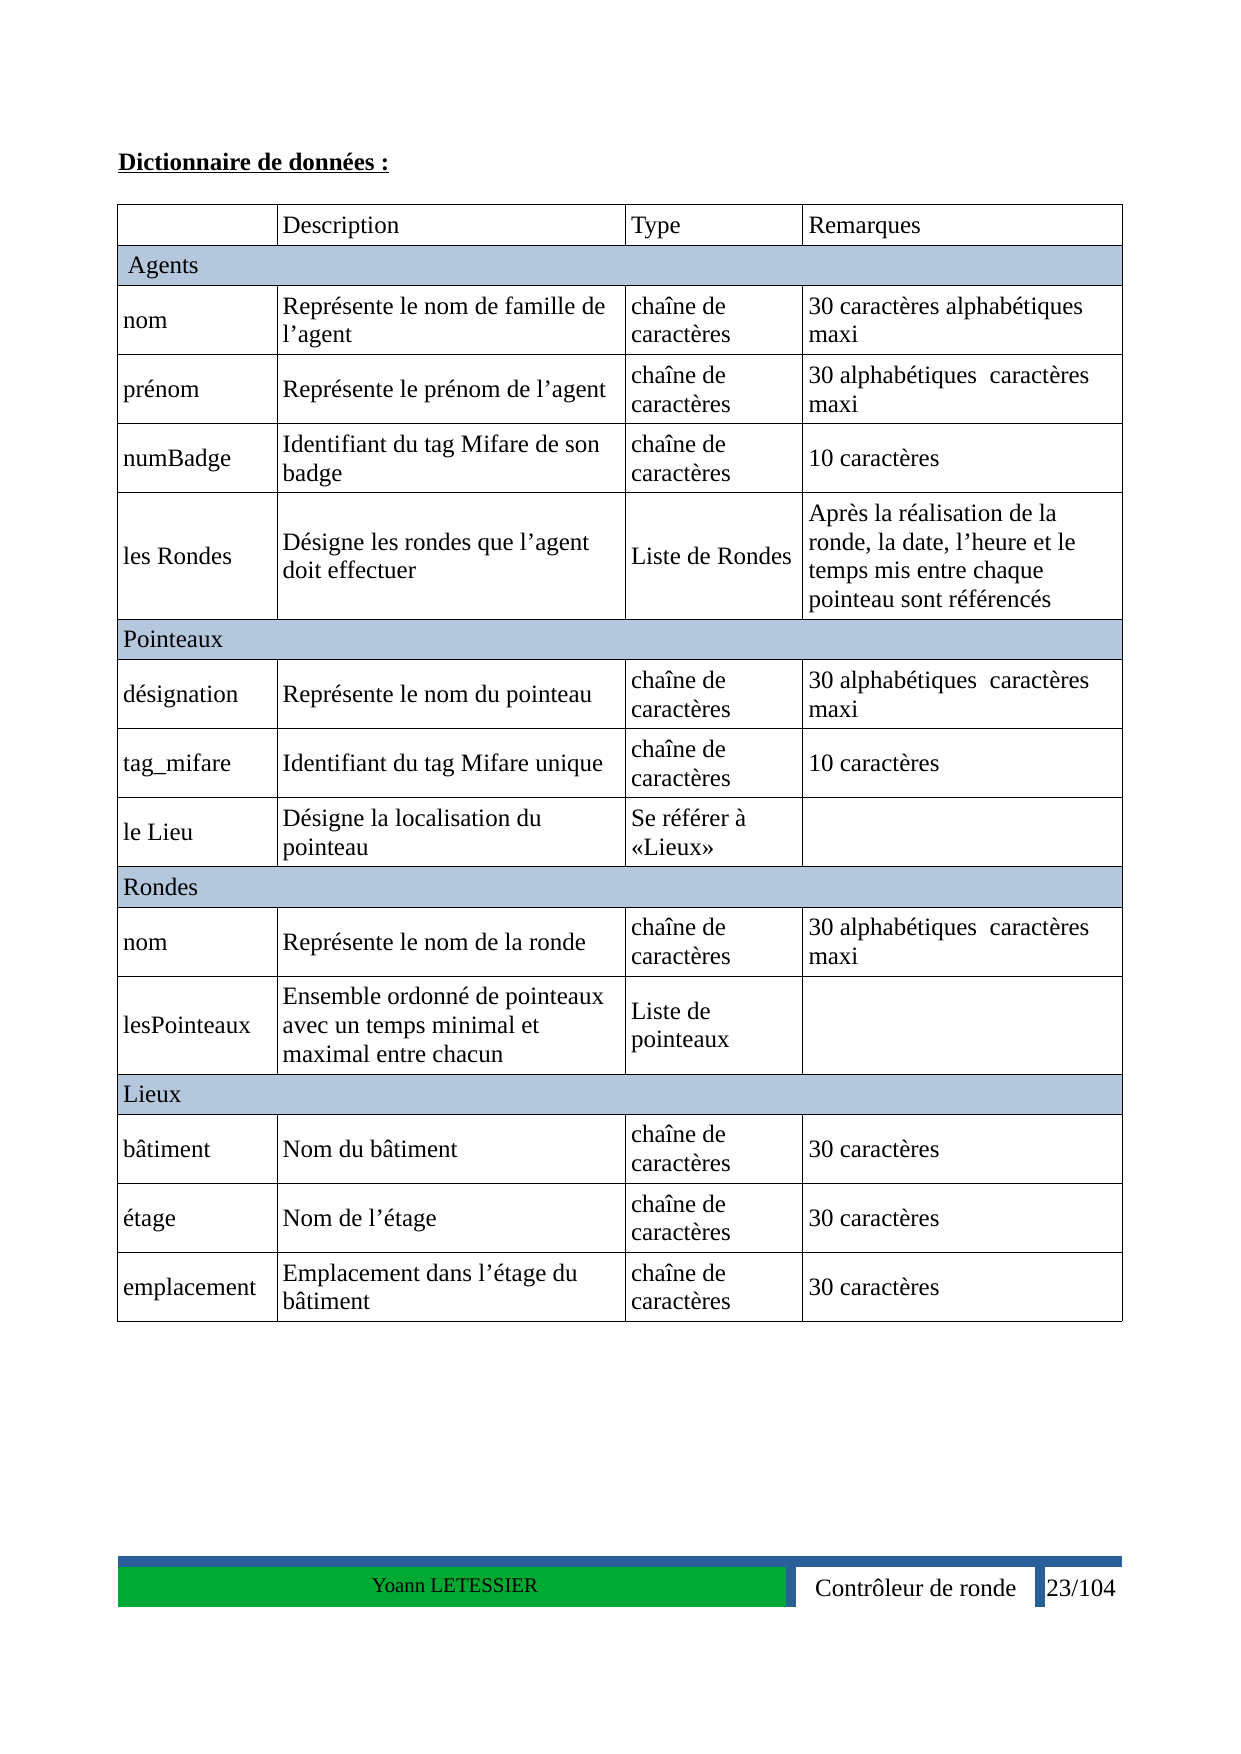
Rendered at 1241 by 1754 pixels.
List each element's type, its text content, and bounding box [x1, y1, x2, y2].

table_cell bâtiment [118, 1115, 277, 1183]
table_cell chaîne de caractères [626, 355, 802, 423]
table_header Remarques [803, 205, 1122, 245]
table_cell 30 alphabétiques caractères maxi [803, 908, 1122, 976]
table_cell Identifiant du tag Mifare de son badge [278, 424, 625, 492]
table_cell Lieux [118, 1075, 1122, 1114]
table_cell prénom [118, 355, 277, 423]
table_cell 30 alphabétiques caractères maxi [803, 660, 1122, 728]
table_cell 30 alphabétiques caractères maxi [803, 355, 1122, 423]
table_cell lesPointeaux [118, 977, 277, 1073]
table_cell chaîne de caractères [626, 1184, 802, 1252]
table_cell étage [118, 1184, 277, 1252]
table_cell chaîne de caractères [626, 1115, 802, 1183]
table_cell Pointeaux [118, 620, 1122, 659]
table_cell désignation [118, 660, 277, 728]
table_cell Désigne la localisation du pointeau [278, 798, 625, 866]
table_cell chaîne de caractères [626, 1253, 802, 1321]
table_cell Ensemble ordonné de pointeaux avec un temps minimal et maximal entre chacun [278, 977, 625, 1073]
table_header [118, 205, 277, 245]
table_cell Représente le nom du pointeau [278, 660, 625, 728]
table_cell chaîne de caractères [626, 908, 802, 976]
table_cell nom [118, 908, 277, 976]
table_cell Nom de l’étage [278, 1184, 625, 1252]
table_cell Identifiant du tag Mifare unique [278, 729, 625, 797]
table_cell Désigne les rondes que l’agent doit effectuer [278, 493, 625, 619]
table_cell Nom du bâtiment [278, 1115, 625, 1183]
table_cell Représente le nom de la ronde [278, 908, 625, 976]
table_cell nom [118, 286, 277, 354]
table_header Type [626, 205, 802, 245]
table_cell 30 caractères [803, 1115, 1122, 1183]
text Dictionnaire de données : [118, 147, 1122, 176]
table_cell tag_mifare [118, 729, 277, 797]
table_cell Rondes [118, 867, 1122, 907]
table_cell 30 caractères alphabétiques maxi [803, 286, 1122, 354]
table_cell 10 caractères [803, 424, 1122, 492]
table_cell Emplacement dans l’étage du bâtiment [278, 1253, 625, 1321]
table_cell le Lieu [118, 798, 277, 866]
table_header Description [278, 205, 625, 245]
table_cell chaîne de caractères [626, 286, 802, 354]
table_cell Se référer à «Lieux» [626, 798, 802, 866]
table_cell chaîne de caractères [626, 424, 802, 492]
table_cell [803, 977, 1122, 1073]
table_cell chaîne de caractères [626, 660, 802, 728]
table_cell Agents [118, 246, 1122, 285]
table_cell Représente le prénom de l’agent [278, 355, 625, 423]
table_cell 10 caractères [803, 729, 1122, 797]
table_cell les Rondes [118, 493, 277, 619]
table_cell Après la réalisation de la ronde, la date, l’heure et le temps mis entre chaque pointeau sont référencés [803, 493, 1122, 619]
table_cell Représente le nom de famille de l’agent [278, 286, 625, 354]
table_cell 30 caractères [803, 1184, 1122, 1252]
table_cell emplacement [118, 1253, 277, 1321]
table_cell Liste de pointeaux [626, 977, 802, 1073]
table_cell chaîne de caractères [626, 729, 802, 797]
table_cell [803, 798, 1122, 866]
table_cell Liste de Rondes [626, 493, 802, 619]
table_cell 30 caractères [803, 1253, 1122, 1321]
table_cell numBadge [118, 424, 277, 492]
